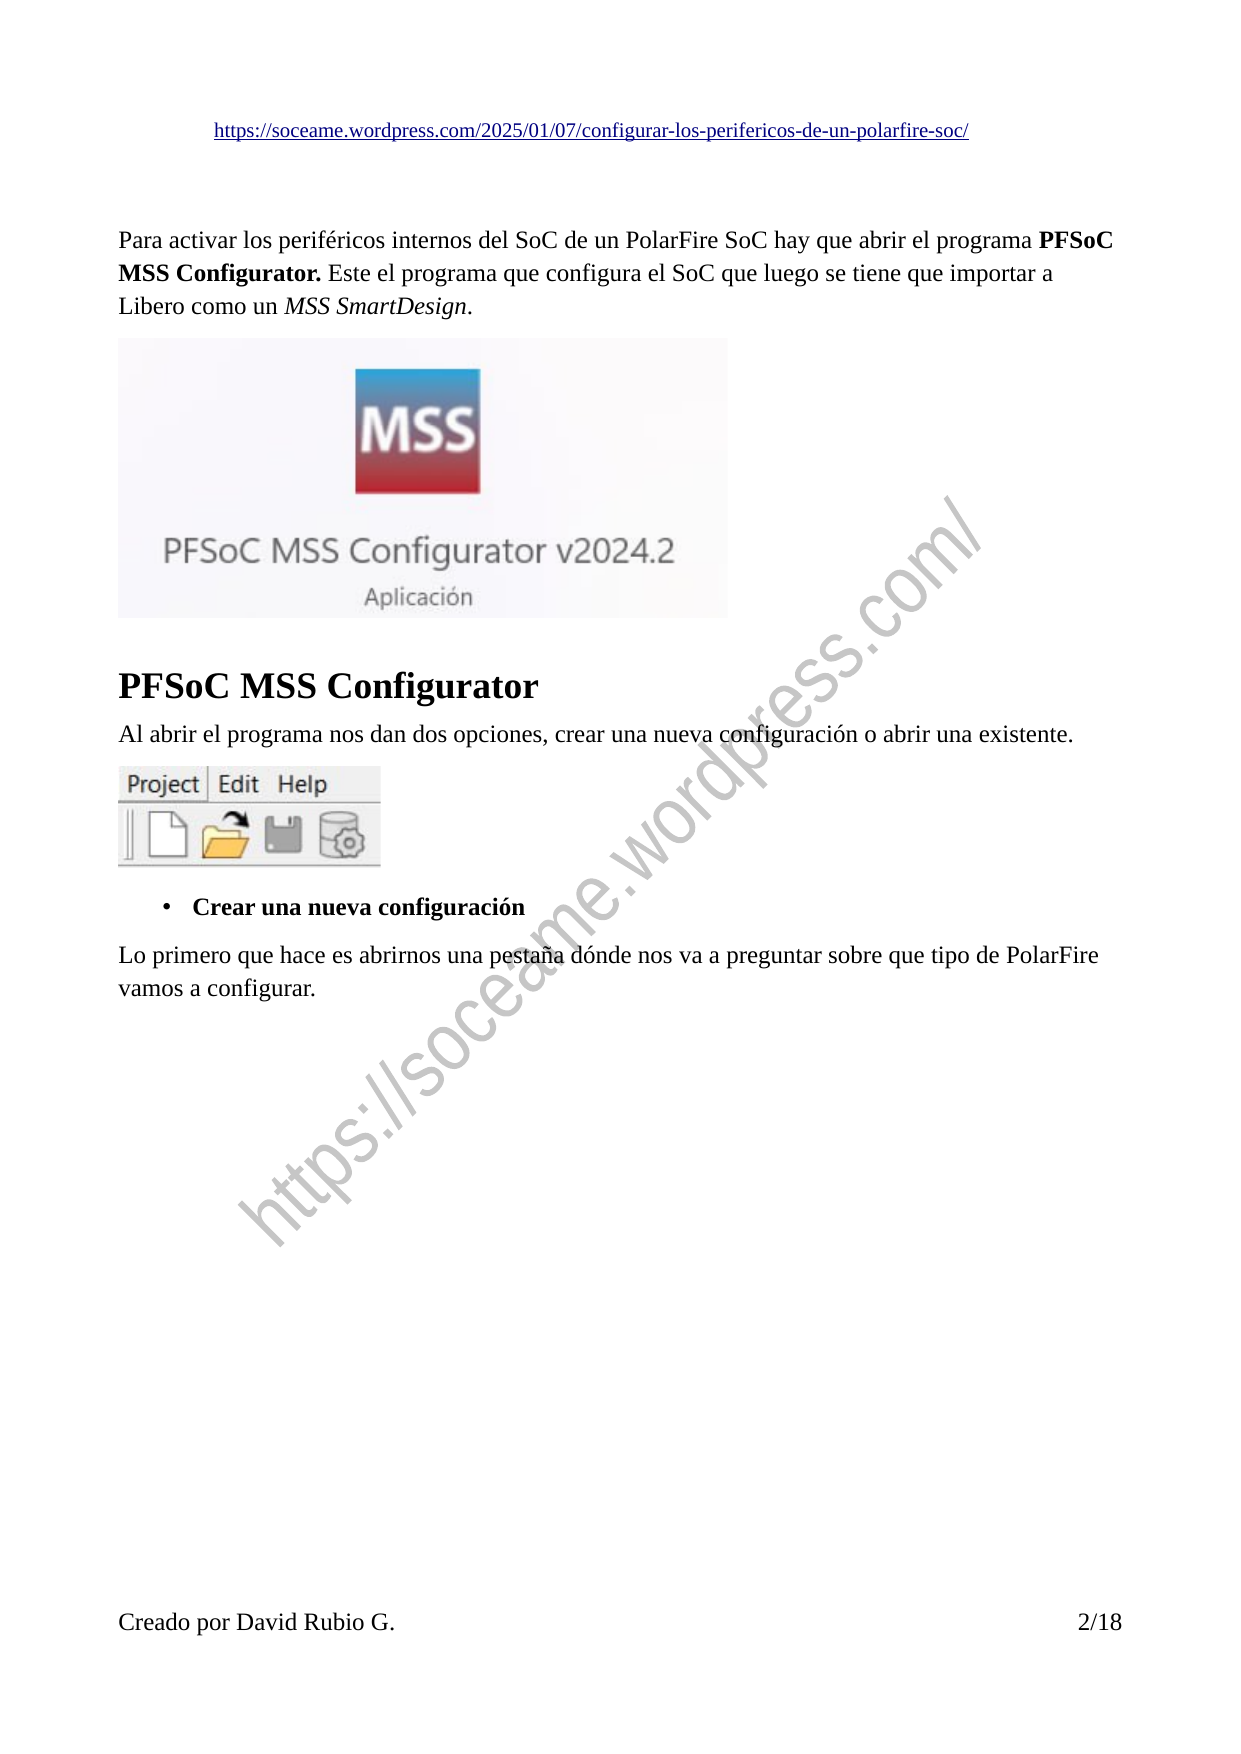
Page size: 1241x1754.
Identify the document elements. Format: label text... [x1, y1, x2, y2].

picture [118, 338, 728, 618]
text Al abrir el programa nos dan dos opciones, crear una nueva configuración o abrir una existente. [761, 719, 1122, 747]
subtitle PFSoC MSS Configurator [118, 663, 1122, 706]
text Lo primero que hace es abrirnos una pestaña dónde nos va a preguntar sobre que tipo de PolarFire vamos a configurar. [118, 940, 1122, 1002]
text Para activar los periféricos internos del SoC de un PolarFire SoC hay que abrir el programa PFSoC MSS Configurator. Este el programa que configura el SoC que luego se tiene que importar a Libero como un MSS SmartDesign. [118, 225, 1122, 319]
picture [118, 766, 381, 868]
list [592, 892, 1122, 921]
list Crear una nueva configuración [162, 892, 600, 921]
text Al abrir el programa nos dan dos opciones, crear una nueva configuración o abrir una existente. [118, 719, 758, 747]
